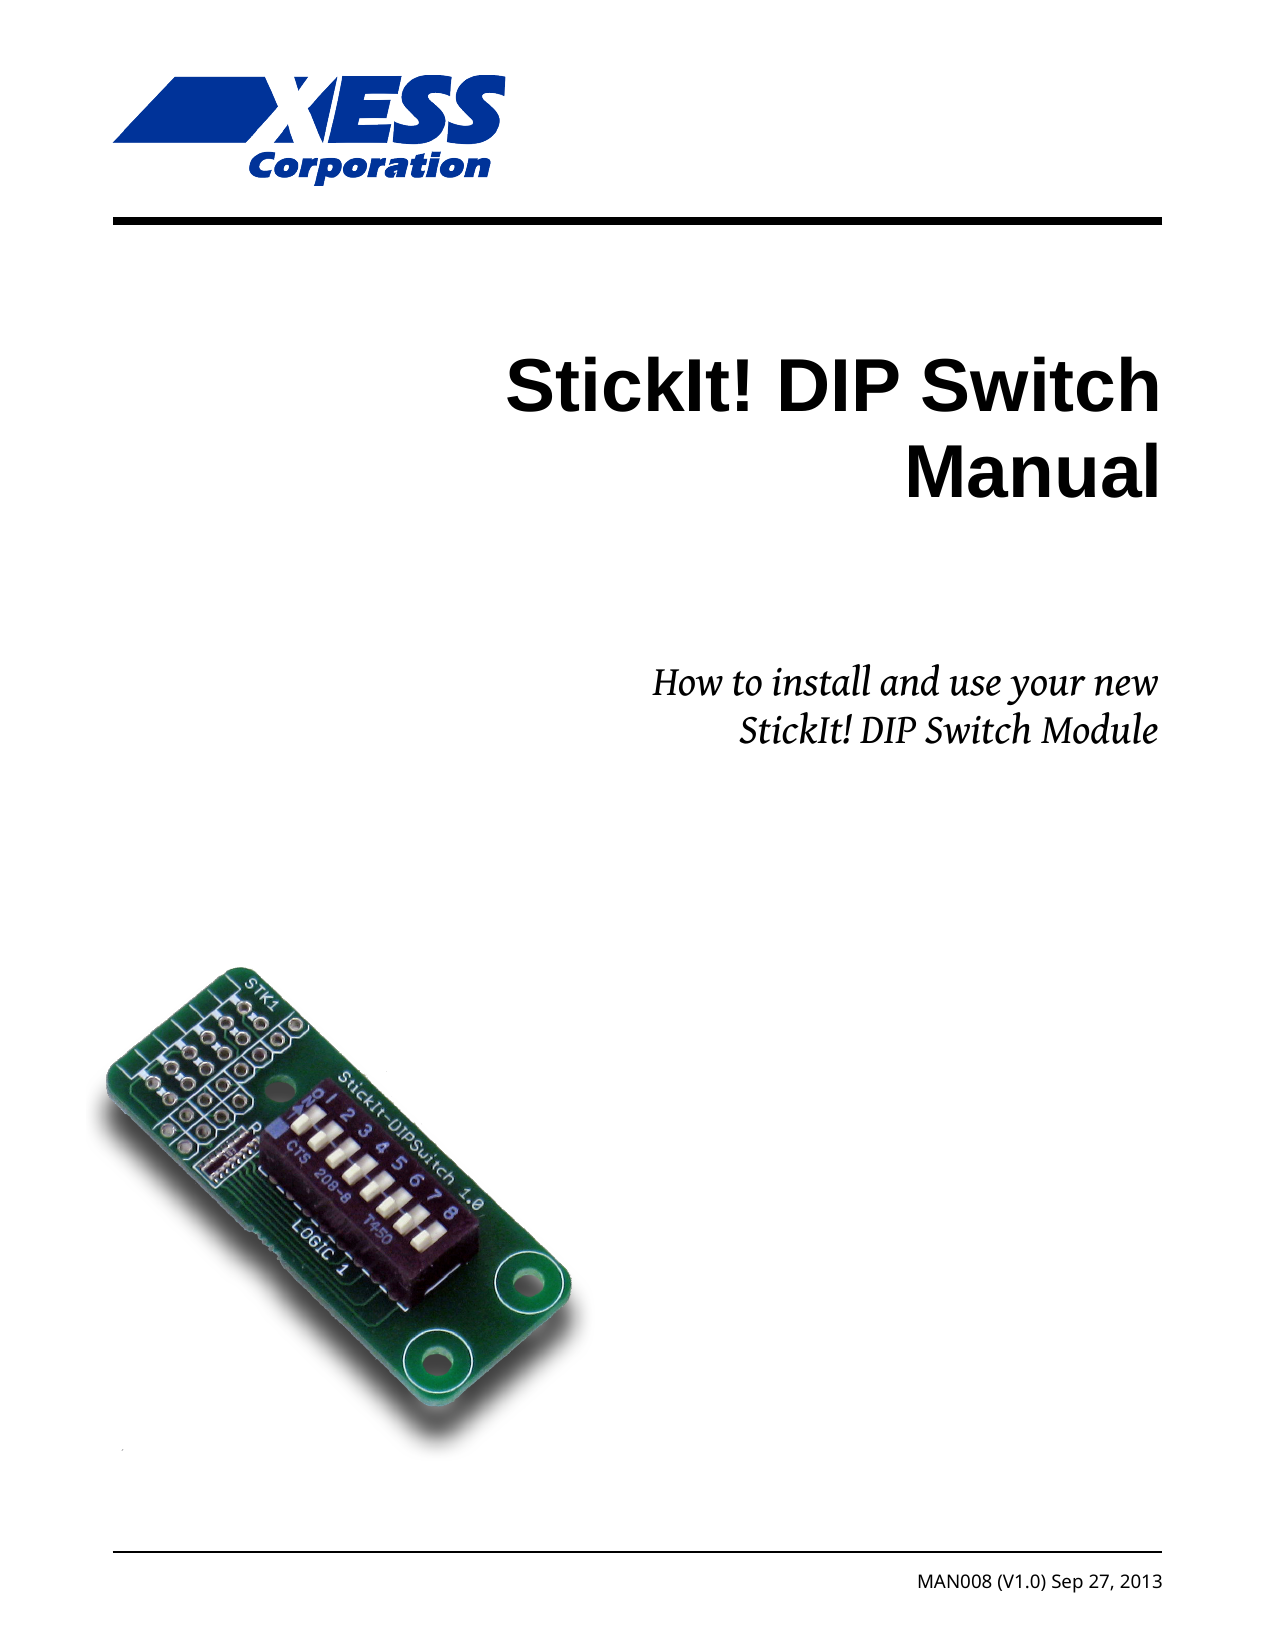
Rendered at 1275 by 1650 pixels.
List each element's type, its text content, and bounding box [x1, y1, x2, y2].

picture [86, 940, 596, 1464]
subtitle How to install and use your new StickIt! DIP Switch Module [112, 658, 1162, 755]
picture [112, 75, 506, 186]
title StickIt! DIP Switch Manual [486, 341, 1162, 514]
